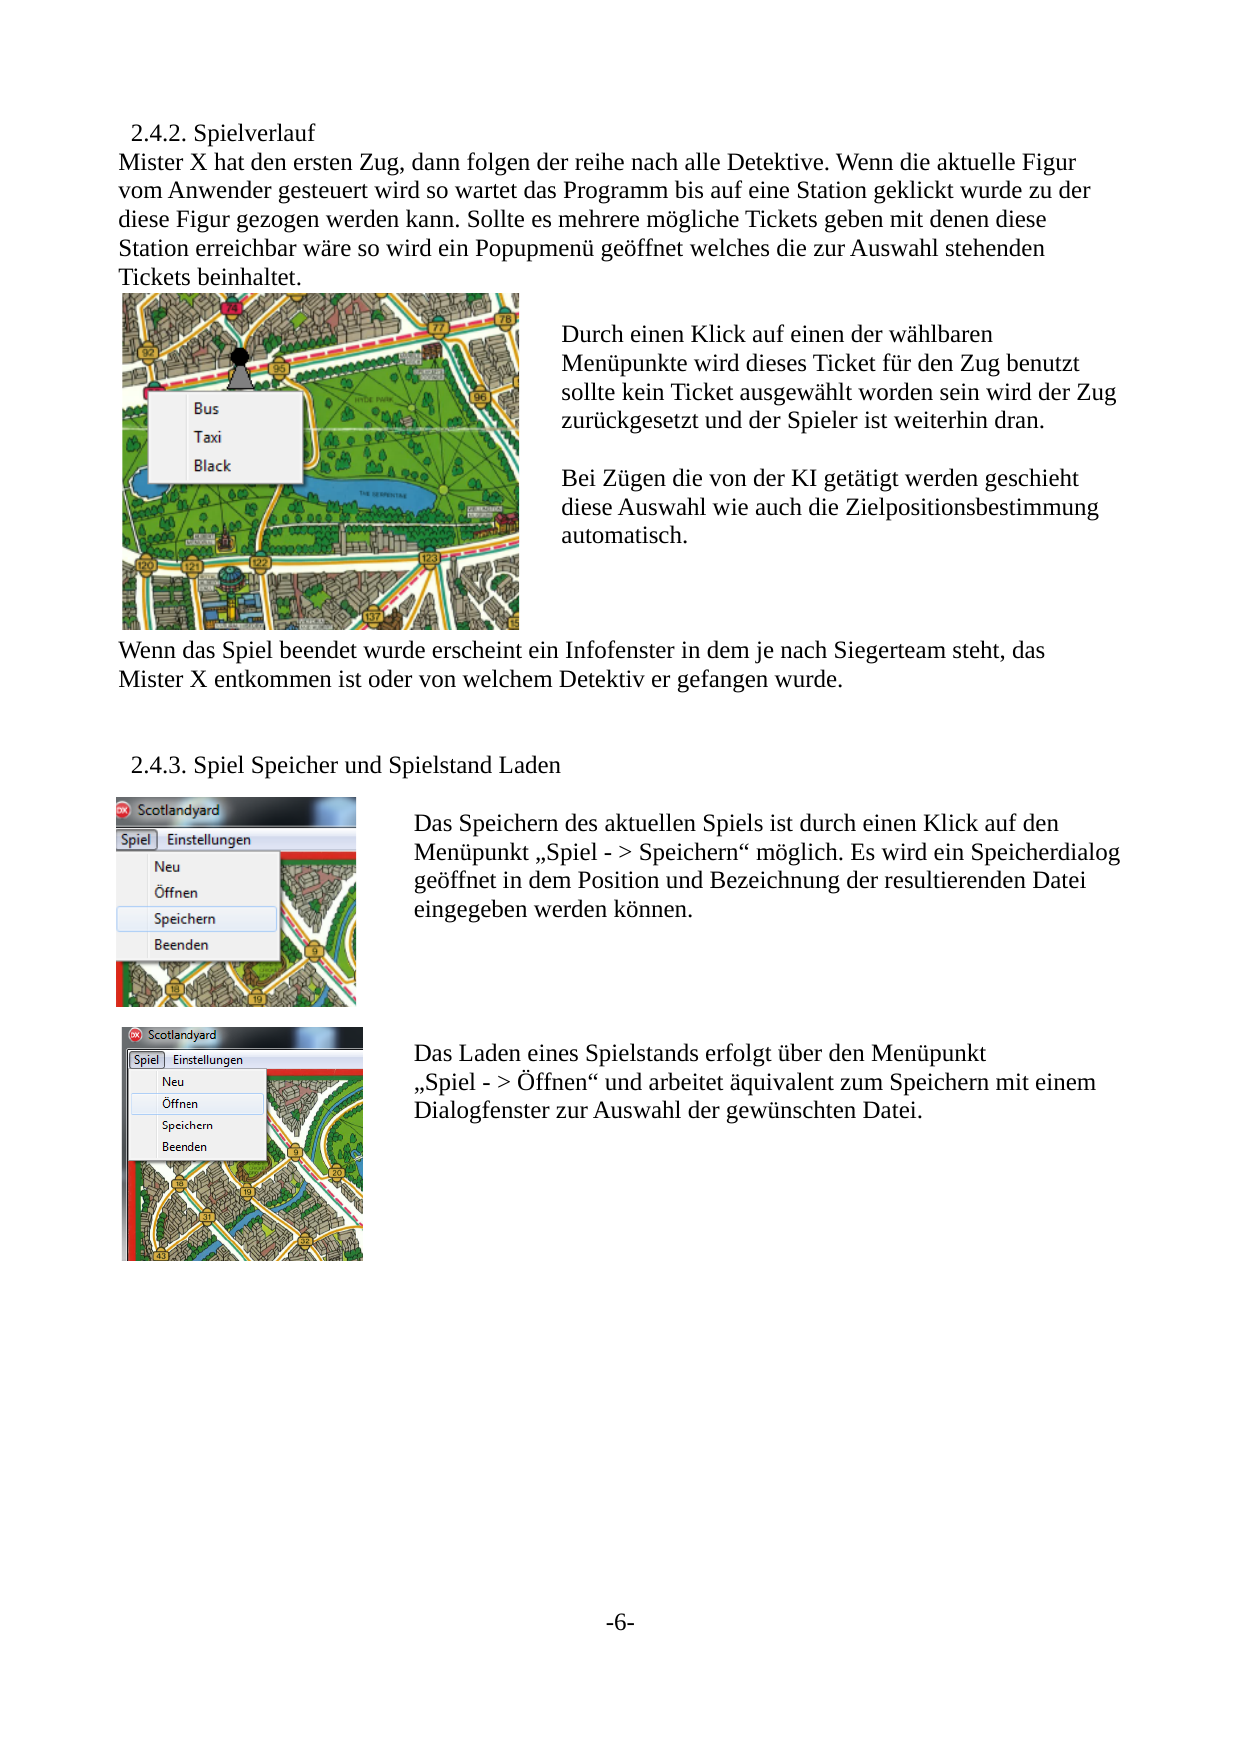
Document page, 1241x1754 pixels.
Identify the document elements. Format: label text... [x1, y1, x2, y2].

text Das Speichern des aktuellen Spiels ist durch einen Klick auf den Menüpunkt „Spiel - > Speichern“ möglich. Es wird ein Speicherdialog geöffnet in dem Position und Bezeichnung der resultierenden Datei eingegeben werden können. [118, 808, 1122, 923]
text Bei Zügen die von der KI getätigt werden geschieht diese Auswahl wie auch die Zielpositionsbestimmung automatisch. [143, 463, 1122, 549]
text Mister X hat den ersten Zug, dann folgen der reihe nach alle Detektive. Wenn die aktuelle Figur vom Anwender gesteuert wird so wartet das Programm bis auf eine Station geklickt wurde zu der diese Figur gezogen werden kann. Sollte es mehrere mögliche Tickets geben mit denen diese Station erreichbar wäre so wird ein Popupmenü geöffnet welches die zur Auswahl stehenden Tickets beinhaltet. [118, 147, 1122, 291]
picture [121, 1027, 131, 1040]
text Das Laden eines Spielstands erfolgt über den Menüpunkt [118, 1038, 1122, 1067]
text 2.4.2. Spielverlauf [118, 118, 1122, 147]
text Wenn das Spiel beendet wurde erscheint ein Infofenster in dem je nach Siegerteam steht, das [118, 636, 1122, 664]
picture [116, 797, 127, 805]
text 2.4.3. Spiel Speicher und Spielstand Laden [118, 751, 1122, 779]
text „Spiel - > Öffnen“ und arbeitet äquivalent zum Speichern mit einem Dialogfenster zur Auswahl der gewünschten Datei. [118, 1067, 1122, 1124]
text Mister X entkommen ist oder von welchem Detektiv er gefangen wurde. [118, 664, 1122, 693]
text Durch einen Klick auf einen der wählbaren Menüpunkte wird dieses Ticket für den Zug benutzt sollte kein Ticket ausgewählt worden sein wird der Zug zurückgesetzt und der Spieler ist weiterhin dran. [143, 319, 1122, 434]
picture [122, 293, 143, 630]
